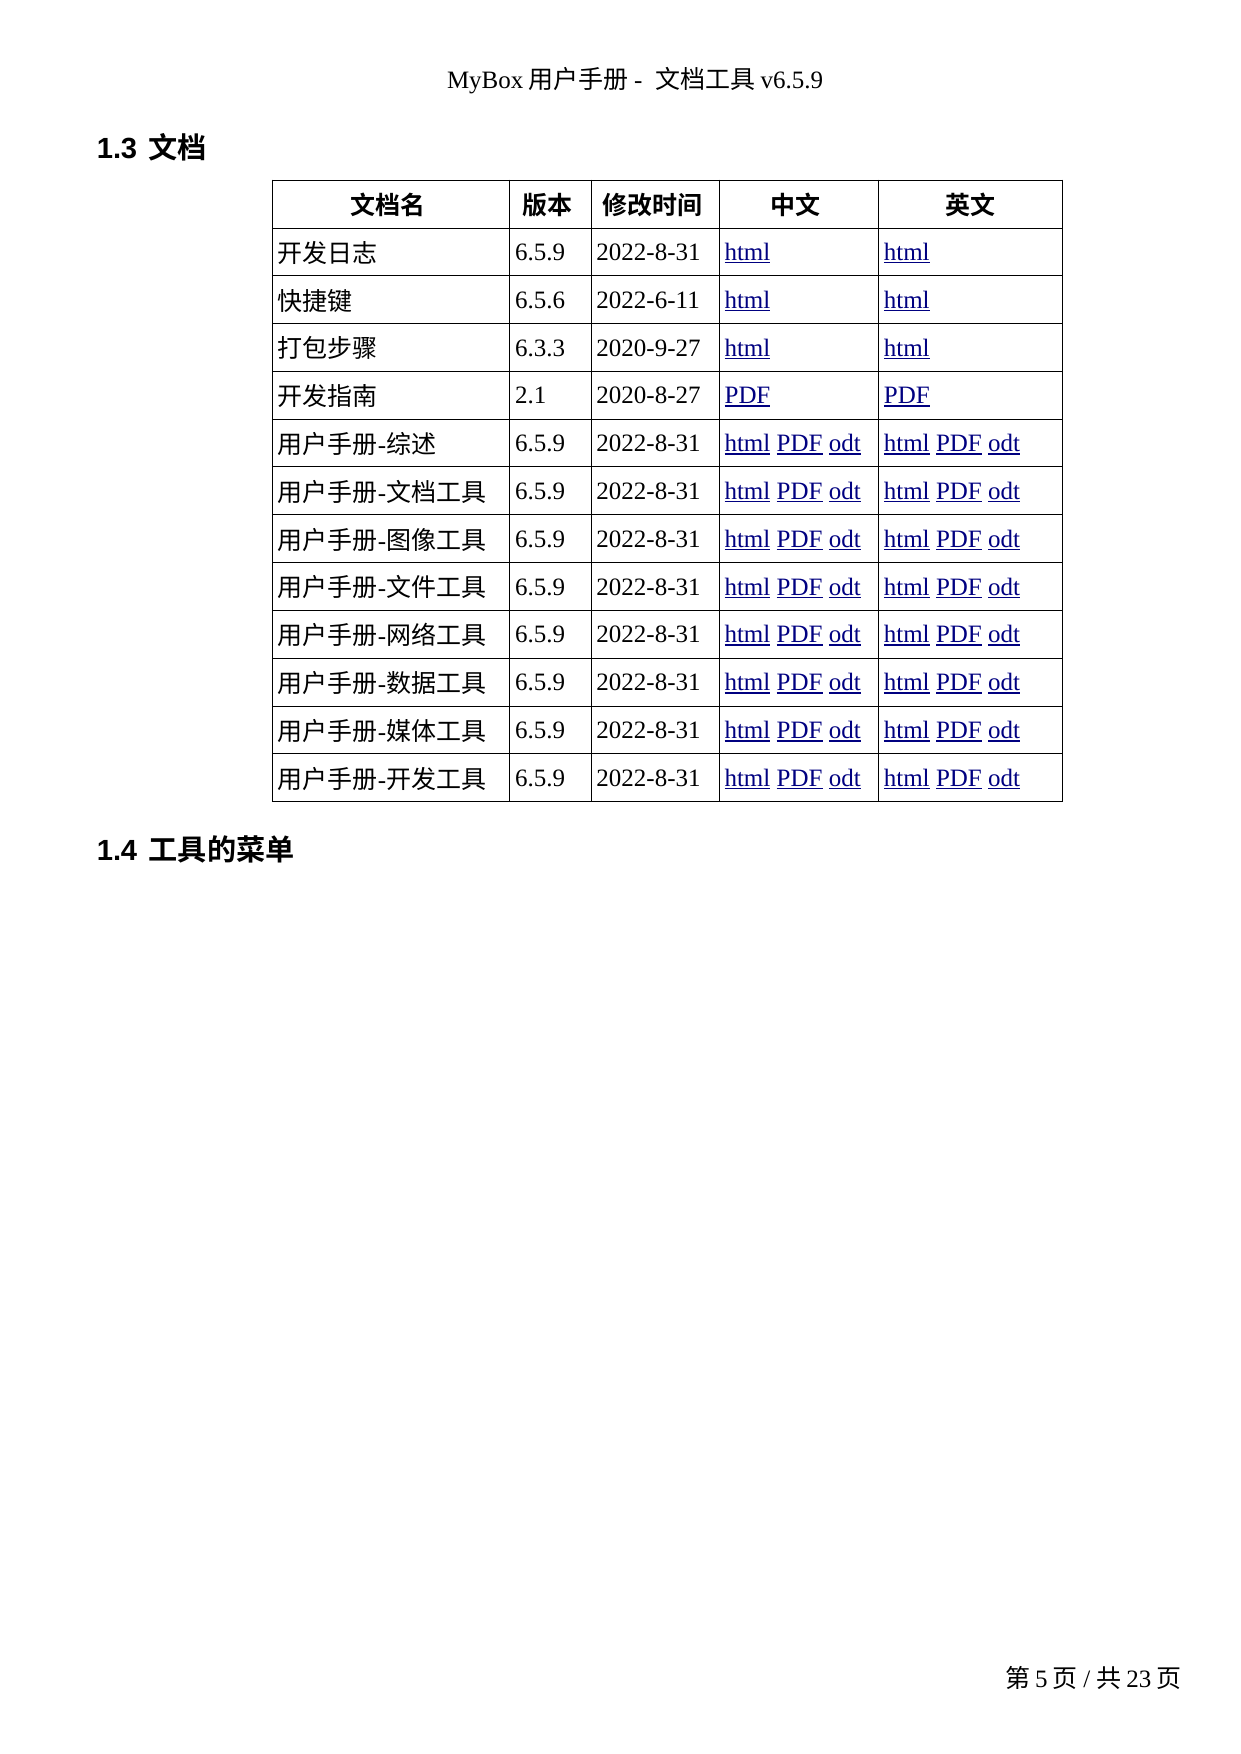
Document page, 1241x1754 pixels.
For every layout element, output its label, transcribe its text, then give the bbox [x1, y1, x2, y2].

table_cell html PDF odt [879, 707, 1062, 753]
subtitle 文档 [88, 125, 1181, 167]
table_cell 6.3.3 [510, 324, 591, 371]
table_cell 2022-6-11 [592, 276, 719, 323]
table_cell 6.5.9 [510, 659, 591, 706]
table_cell 2022-8-31 [592, 707, 719, 753]
table_cell html PDF odt [720, 659, 878, 706]
table_cell html PDF odt [879, 420, 1062, 466]
table_cell html PDF odt [720, 563, 878, 610]
table_header 文档名 [273, 181, 509, 227]
table_cell html PDF odt [879, 563, 1062, 610]
table_cell 快捷键 [273, 276, 509, 323]
table_cell 2022-8-31 [592, 754, 719, 801]
table_cell html PDF odt [879, 611, 1062, 658]
table_cell 6.5.9 [510, 420, 591, 466]
table_cell 2022-8-31 [592, 467, 719, 514]
table_cell 6.5.9 [510, 229, 591, 275]
table_cell html [879, 229, 1062, 275]
table_cell 用户手册-网络工具 [273, 611, 509, 658]
table_cell html [879, 276, 1062, 323]
table_cell html PDF odt [720, 707, 878, 753]
table_cell 用户手册-综述 [273, 420, 509, 466]
table_cell html PDF odt [720, 467, 878, 514]
table_cell 开发日志 [273, 229, 509, 275]
table_cell PDF [720, 372, 878, 419]
table_cell 用户手册-图像工具 [273, 515, 509, 562]
table_cell html PDF odt [720, 611, 878, 658]
table_cell html [720, 276, 878, 323]
table_cell 用户手册-文件工具 [273, 563, 509, 610]
table_header 修改时间 [592, 181, 719, 227]
table_cell 打包步骤 [273, 324, 509, 371]
table_cell html PDF odt [879, 659, 1062, 706]
table_cell 2022-8-31 [592, 515, 719, 562]
table_cell 2020-8-27 [592, 372, 719, 419]
table_cell html [879, 324, 1062, 371]
table_cell 2020-9-27 [592, 324, 719, 371]
table_cell 开发指南 [273, 372, 509, 419]
table_cell 6.5.9 [510, 515, 591, 562]
table_cell html PDF odt [879, 754, 1062, 801]
table_cell 用户手册-数据工具 [273, 659, 509, 706]
table_cell 6.5.9 [510, 754, 591, 801]
table_cell 2022-8-31 [592, 229, 719, 275]
table_cell html PDF odt [879, 467, 1062, 514]
table_header 中文 [720, 181, 878, 227]
table_header 版本 [510, 181, 591, 227]
table_cell 6.5.9 [510, 563, 591, 610]
table_cell 用户手册-文档工具 [273, 467, 509, 514]
table_cell 6.5.9 [510, 707, 591, 753]
table_cell 6.5.6 [510, 276, 591, 323]
table_cell 用户手册-媒体工具 [273, 707, 509, 753]
table_cell html PDF odt [720, 754, 878, 801]
table_cell html [720, 229, 878, 275]
table_cell 2022-8-31 [592, 659, 719, 706]
table_cell 2.1 [510, 372, 591, 419]
table_cell 2022-8-31 [592, 611, 719, 658]
table_cell PDF [879, 372, 1062, 419]
subtitle 工具的菜单 [88, 826, 1181, 868]
table_cell 2022-8-31 [592, 563, 719, 610]
table_cell 6.5.9 [510, 467, 591, 514]
table_cell 2022-8-31 [592, 420, 719, 466]
table_cell 用户手册-开发工具 [273, 754, 509, 801]
table_header 英文 [879, 181, 1062, 227]
table_cell 6.5.9 [510, 611, 591, 658]
table_cell html [720, 324, 878, 371]
table_cell html PDF odt [720, 420, 878, 466]
table_cell html PDF odt [720, 515, 878, 562]
table_cell html PDF odt [879, 515, 1062, 562]
